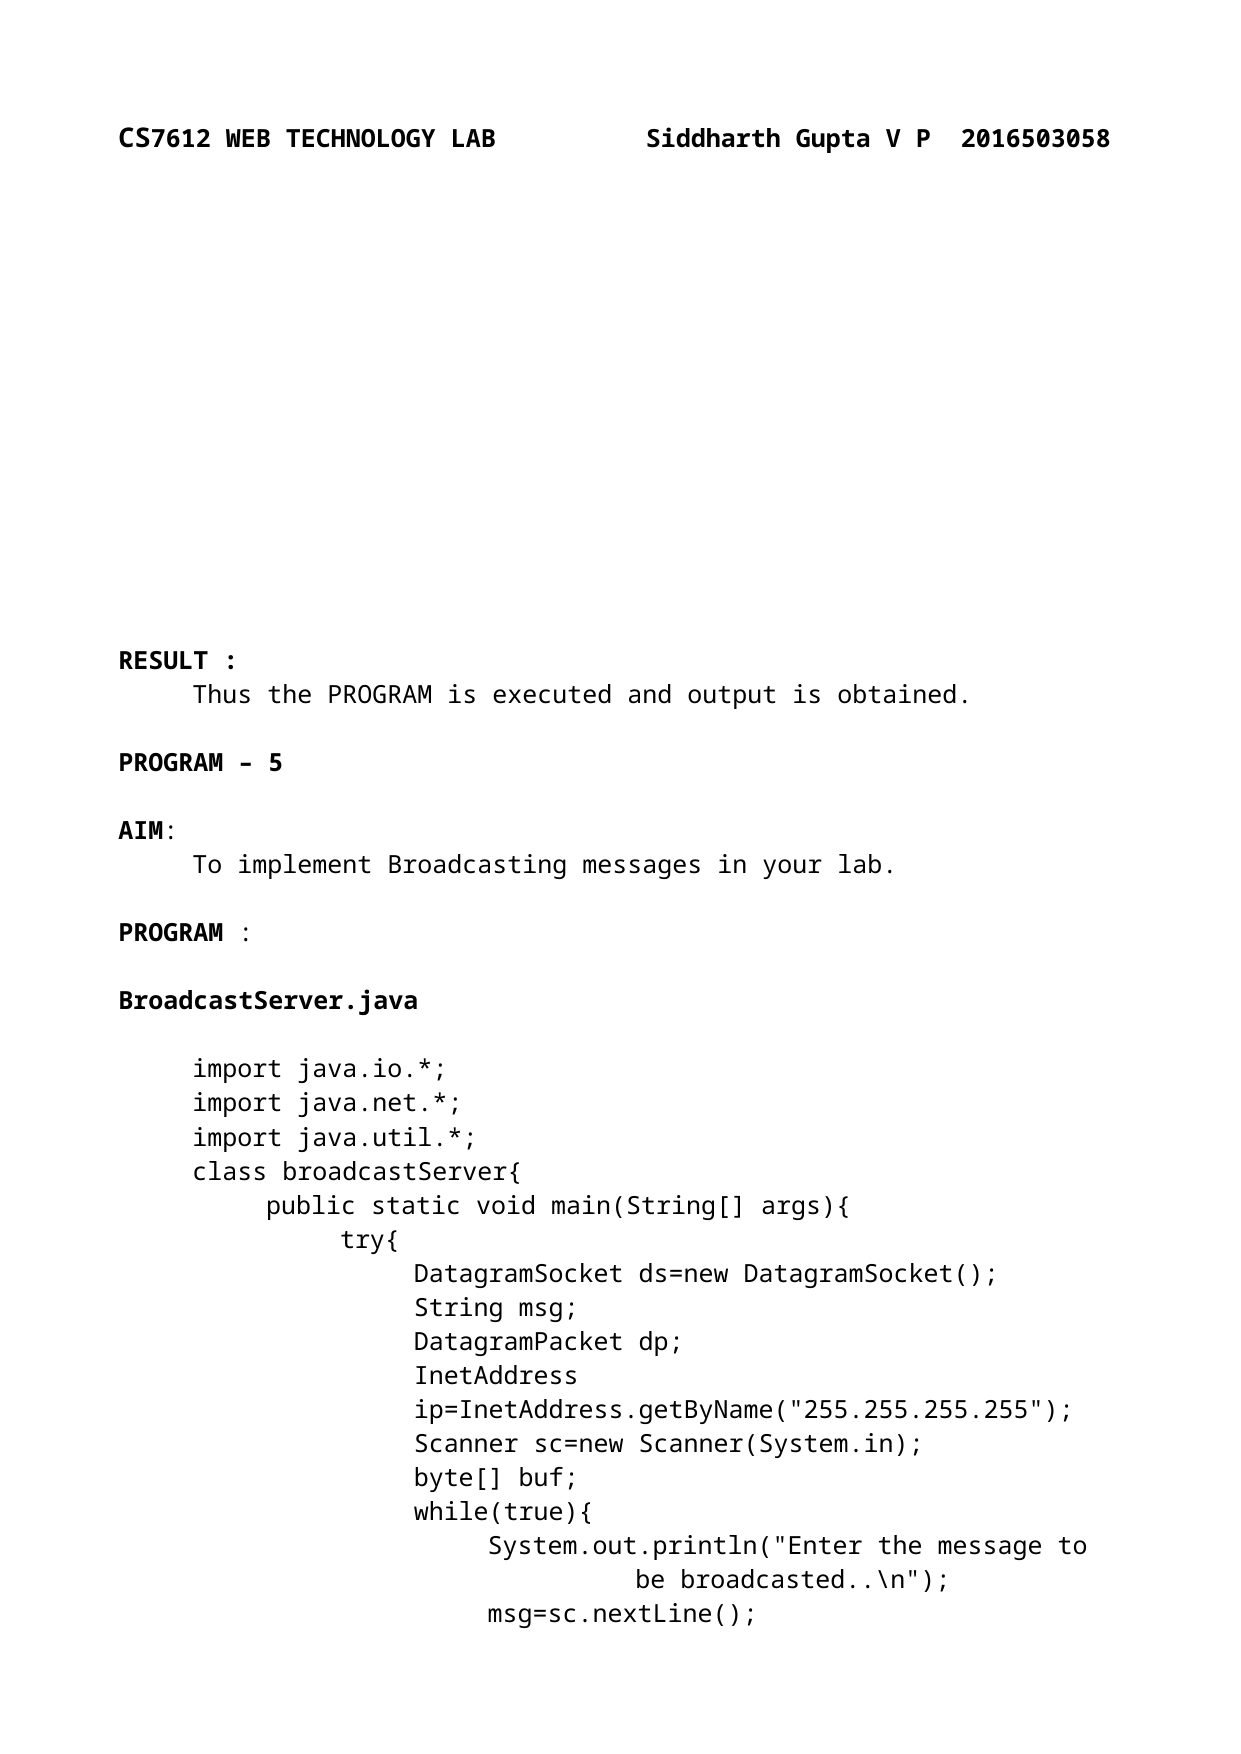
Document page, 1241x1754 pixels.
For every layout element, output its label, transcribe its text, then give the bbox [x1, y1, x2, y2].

text PROGRAM : [118, 881, 1122, 949]
text InetAddress ip=InetAddress.getByName("255.255.255.255"); [118, 1358, 1122, 1426]
text AIM: [118, 813, 1122, 847]
text System.out.println("Enter the message to be broadcasted..\n"); [118, 1528, 1122, 1596]
text byte[] buf; [118, 1460, 1122, 1494]
text msg=sc.nextLine(); [118, 1596, 1122, 1630]
text PROGRAM – 5 [118, 744, 1122, 778]
text BroadcastServer.java [118, 983, 1122, 1017]
text import java.io.*; [118, 1051, 1122, 1085]
text String msg; [118, 1289, 1122, 1323]
text Thus the PROGRAM is executed and output is obtained. [118, 676, 1122, 710]
text while(true){ [118, 1494, 1122, 1528]
text DatagramSocket ds=new DatagramSocket(); [118, 1255, 1122, 1289]
text RESULT : [118, 642, 1122, 676]
text Scanner sc=new Scanner(System.in); [118, 1426, 1122, 1460]
text import java.util.*; [118, 1119, 1122, 1153]
text try{ [118, 1221, 1122, 1255]
text DatagramPacket dp; [118, 1323, 1122, 1358]
text public static void main(String[] args){ [118, 1187, 1122, 1221]
text import java.net.*; [118, 1085, 1122, 1119]
text class broadcastServer{ [118, 1153, 1122, 1187]
text To implement Broadcasting messages in your lab. [118, 847, 1122, 881]
